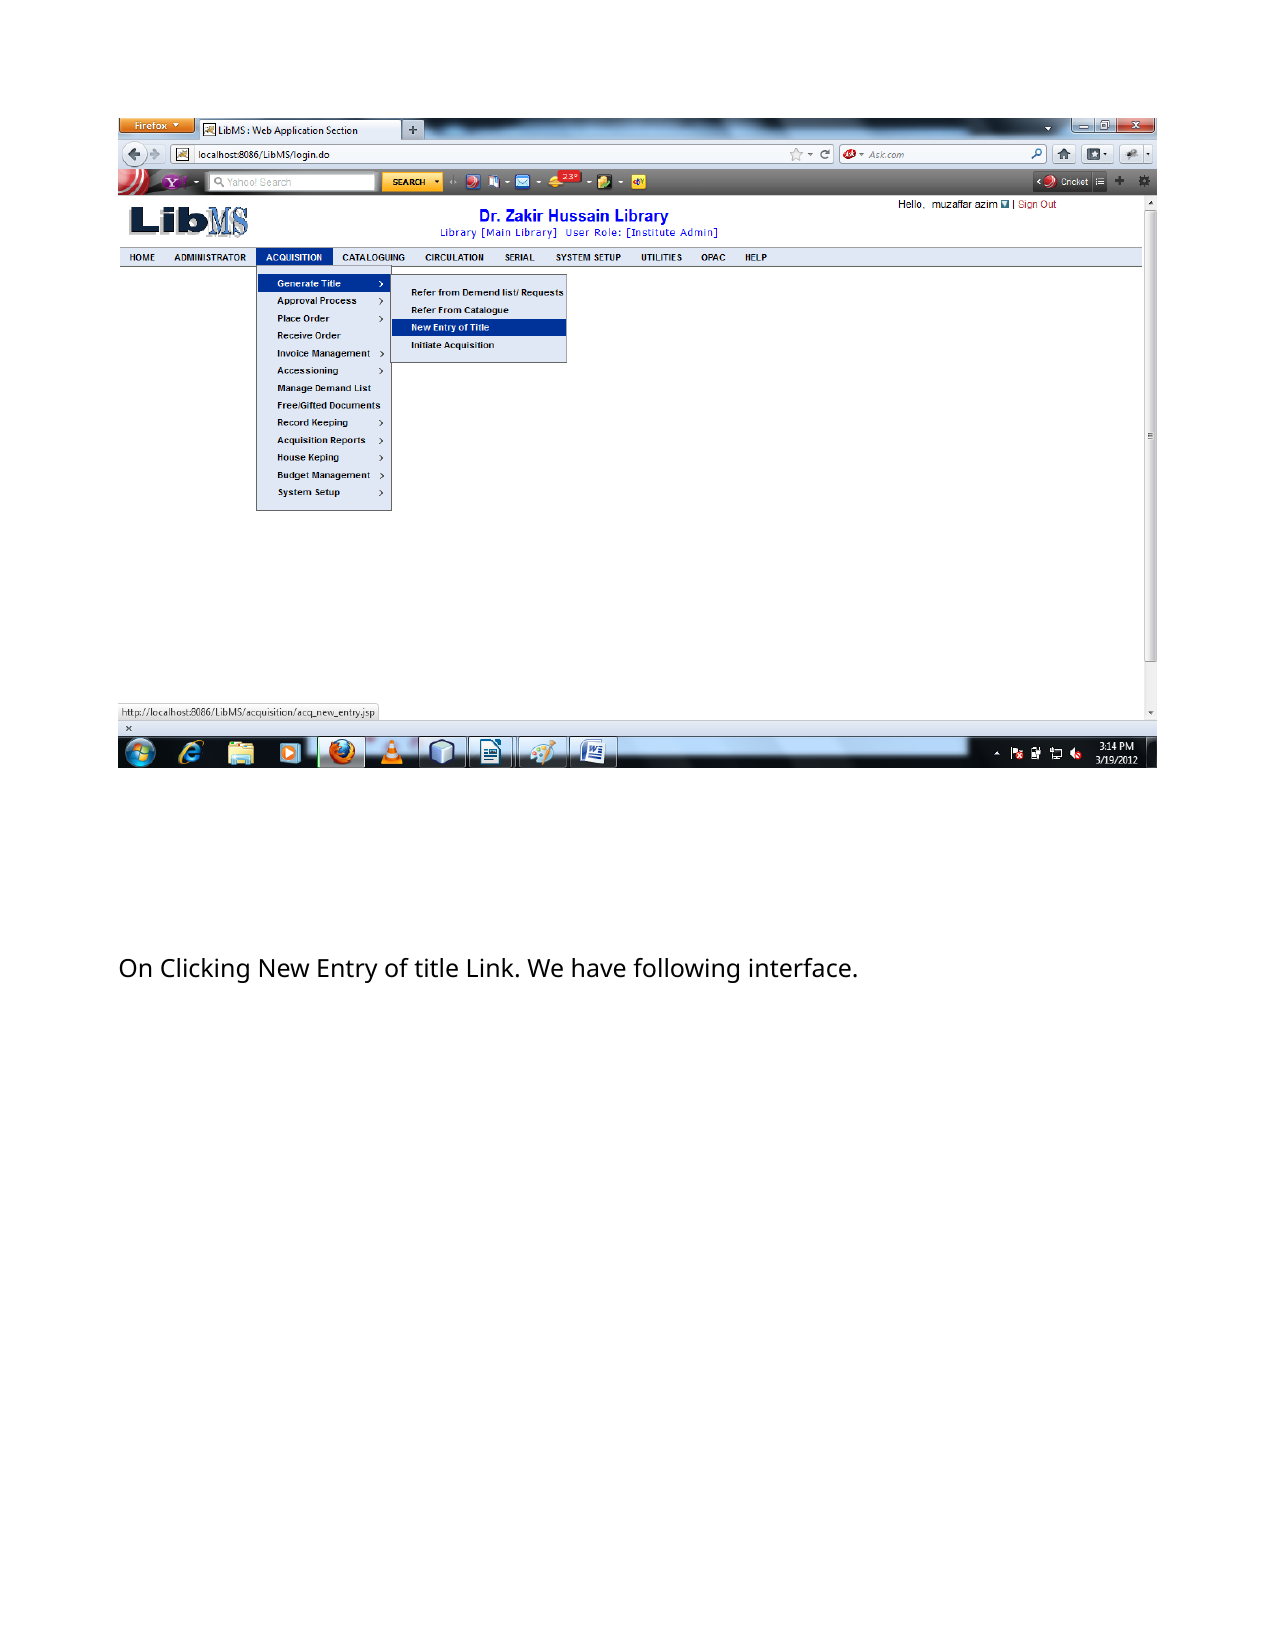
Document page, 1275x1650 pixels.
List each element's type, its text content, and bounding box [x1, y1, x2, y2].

text On Clicking New Entry of title Link. We have following interface. [118, 951, 1157, 985]
picture [118, 118, 1157, 768]
